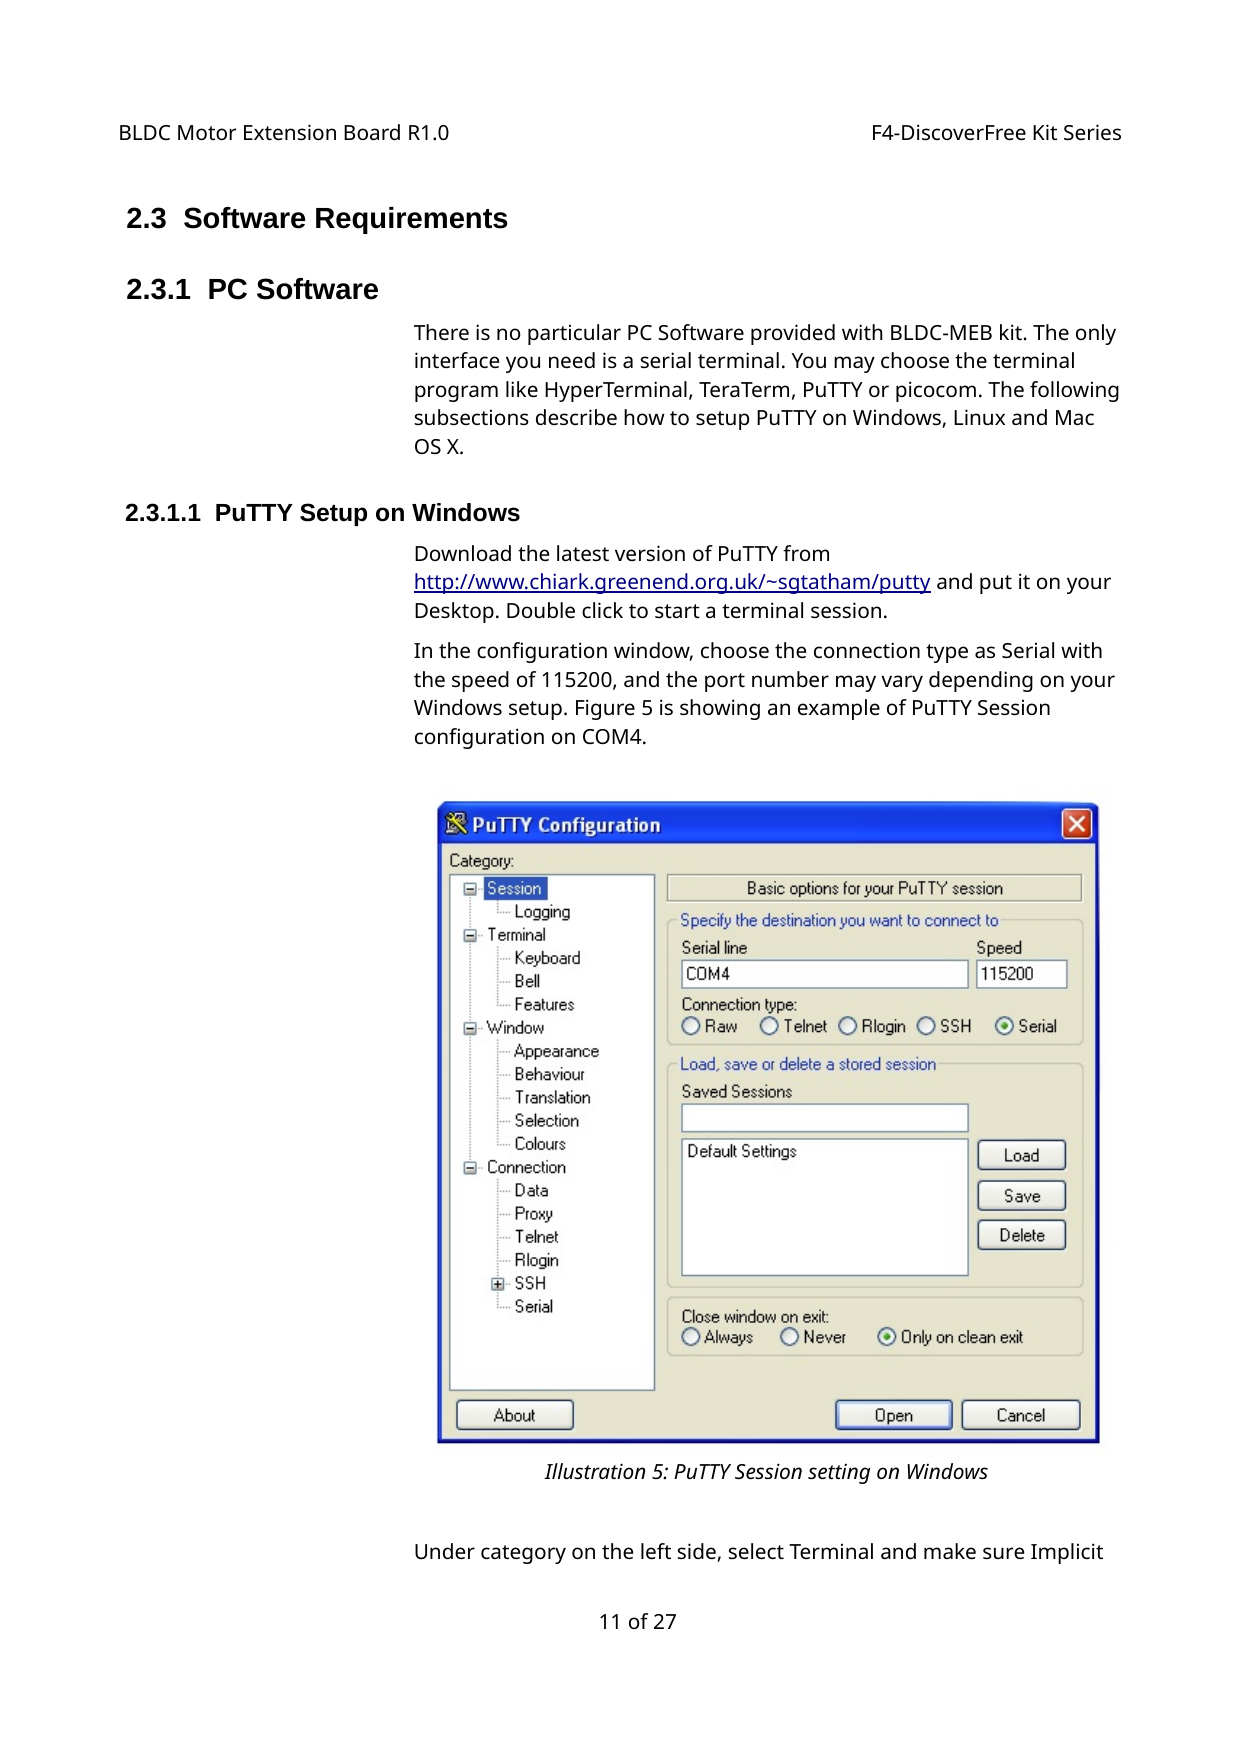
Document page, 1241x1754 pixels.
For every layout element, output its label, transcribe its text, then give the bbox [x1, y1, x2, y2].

text Under category on the left side, select Terminal and make sure Implicit [413, 1537, 1122, 1565]
subtitle PuTTY Setup on Windows [118, 498, 1122, 526]
text In the configuration window, choose the connection type as Serial with the speed of 115200, and the port number may vary depending on your Windows setup. Figure 5 is showing an example of PuTTY Session configuration on COM4. [413, 637, 1122, 750]
subtitle Software Requirements [118, 201, 1122, 234]
subtitle PC Software [118, 272, 1122, 306]
text Download the latest version of PuTTY from http://www.chiark.greenend.org.uk/~sgtatham/putty and put it on your Desktop. Double click to start a terminal session. [413, 539, 1122, 624]
text There is no particular PC Software provided with BLDC-MEB kit. The only interface you need is a serial terminal. You may choose the terminal program like HyperTerminal, TeraTerm, PuTTY or picocom. The following subsections describe how to setup PuTTY on Windows, Linux and Mac OS X. [413, 318, 1122, 460]
picture [413, 788, 1123, 1458]
text Illustration 5: PuTTY Session setting on Windows [413, 1458, 1122, 1486]
